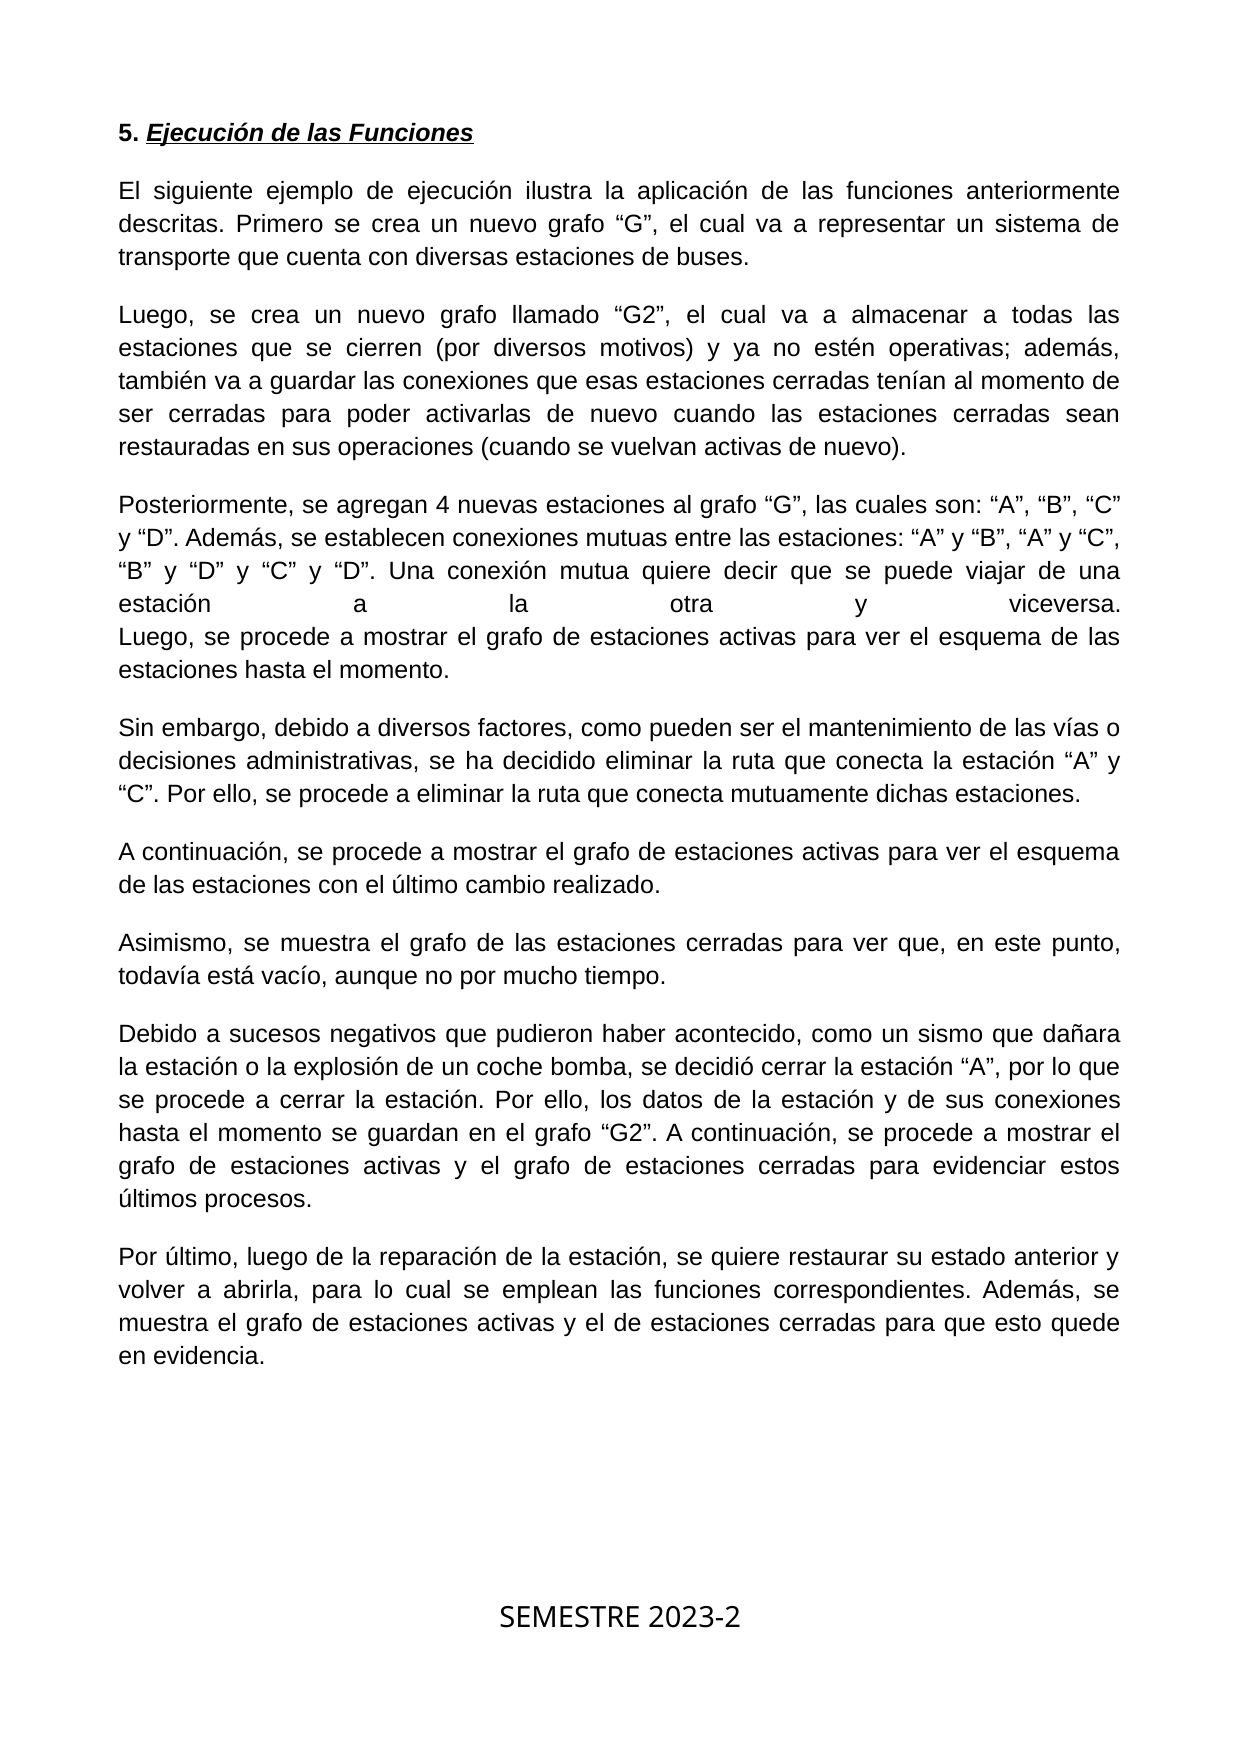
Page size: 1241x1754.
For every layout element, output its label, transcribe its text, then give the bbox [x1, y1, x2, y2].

text Sin embargo, debido a diversos factores, como pueden ser el mantenimiento de las vías o decisiones administrativas, se ha decidido eliminar la ruta que conecta la estación “A” y “C”. Por ello, se procede a eliminar la ruta que conecta mutuamente dichas estaciones. [118, 713, 1122, 808]
text Asimismo, se muestra el grafo de las estaciones cerradas para ver que, en este punto, todavía está vacío, aunque no por mucho tiempo. [118, 928, 1122, 990]
text A continuación, se procede a mostrar el grafo de estaciones activas para ver el esquema de las estaciones con el último cambio realizado. [118, 837, 1122, 899]
text Luego, se crea un nuevo grafo llamado “G2”, el cual va a almacenar a todas las estaciones que se cierren (por diversos motivos) y ya no estén operativas; además, también va a guardar las conexiones que esas estaciones cerradas tenían al momento de ser cerradas para poder activarlas de nuevo cuando las estaciones cerradas sean restauradas en sus operaciones (cuando se vuelvan activas de nuevo). [118, 300, 1122, 461]
text Por último, luego de la reparación de la estación, se quiere restaurar su estado anterior y volver a abrirla, para lo cual se emplean las funciones correspondientes. Además, se muestra el grafo de estaciones activas y el de estaciones cerradas para que esto quede en evidencia. [118, 1242, 1122, 1370]
text 5. Ejecución de las Funciones [118, 118, 1122, 147]
text El siguiente ejemplo de ejecución ilustra la aplicación de las funciones anteriormente descritas. Primero se crea un nuevo grafo “G”, el cual va a representar un sistema de transporte que cuenta con diversas estaciones de buses. [118, 176, 1122, 270]
text Debido a sucesos negativos que pudieron haber acontecido, como un sismo que dañara la estación o la explosión de un coche bomba, se decidió cerrar la estación “A”, por lo que se procede a cerrar la estación. Por ello, los datos de la estación y de sus conexiones hasta el momento se guardan en el grafo “G2”. A continuación, se procede a mostrar el grafo de estaciones activas y el grafo de estaciones cerradas para evidenciar estos últimos procesos. [118, 1019, 1122, 1213]
text Posteriormente, se agregan 4 nuevas estaciones al grafo “G”, las cuales son: “A”, “B”, “C” y “D”. Además, se establecen conexiones mutuas entre las estaciones: “A” y “B”, “A” y “C”, “B” y “D” y “C” y “D”. Una conexión mutua quiere decir que se puede viajar de una estación a la otra y viceversa. Luego, se procede a mostrar el grafo de estaciones activas para ver el esquema de las estaciones hasta el momento. [118, 490, 1122, 684]
